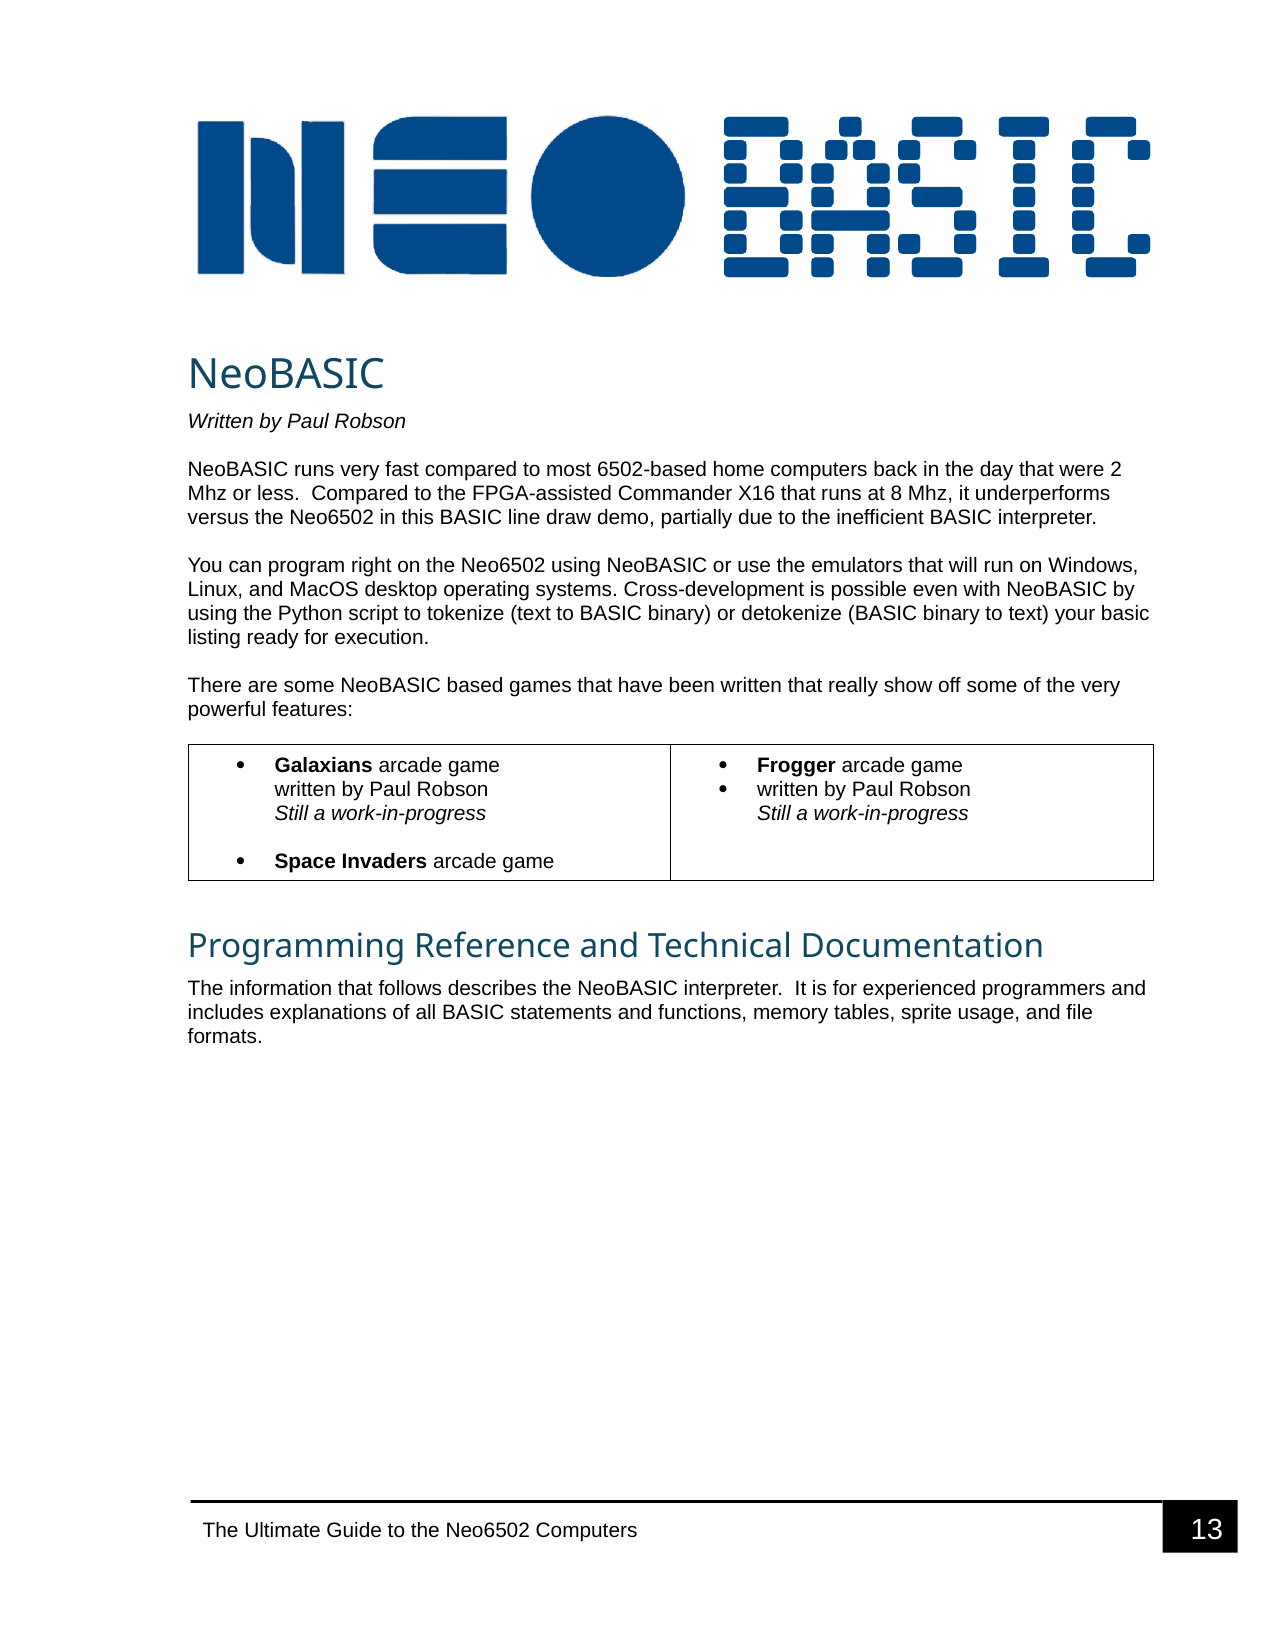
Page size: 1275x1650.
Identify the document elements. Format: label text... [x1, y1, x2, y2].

text Written by Paul Robson [187, 409, 1162, 433]
text NeoBASIC runs very fast compared to most 6502-based home computers back in the day that were 2 Mhz or less. Compared to the FPGA-assisted Commander X16 that runs at 8 Mhz, it underperforms versus the Neo6502 in this BASIC line draw demo, partially due to the inefficient BASIC interpreter. [187, 457, 1162, 529]
subtitle Programming Reference and Technical Documentation [187, 922, 1162, 967]
picture [187, 112, 1163, 283]
text You can program right on the Neo6502 using NeoBASIC or use the emulators that will run on Windows, Linux, and MacOS desktop operating systems. Cross-development is possible even with NeoBASIC by using the Python script to tokenize (text to BASIC binary) or detokenize (BASIC binary to text) your basic listing ready for execution. [187, 553, 1162, 648]
text There are some NeoBASIC based games that have been written that really show off some of the very powerful features: [187, 672, 1162, 720]
subtitle NeoBASIC [187, 344, 1162, 401]
text The information that follows describes the NeoBASIC interpreter. It is for experienced programmers and includes explanations of all BASIC statements and functions, memory tables, sprite usage, and file formats. [187, 976, 1162, 1048]
table_header Frogger arcade game written by Paul Robson Still a work-in-progress [671, 745, 1153, 880]
table_header Galaxians arcade game written by Paul Robson Still a work-in-progress Space Invaders arcade game [189, 745, 670, 880]
